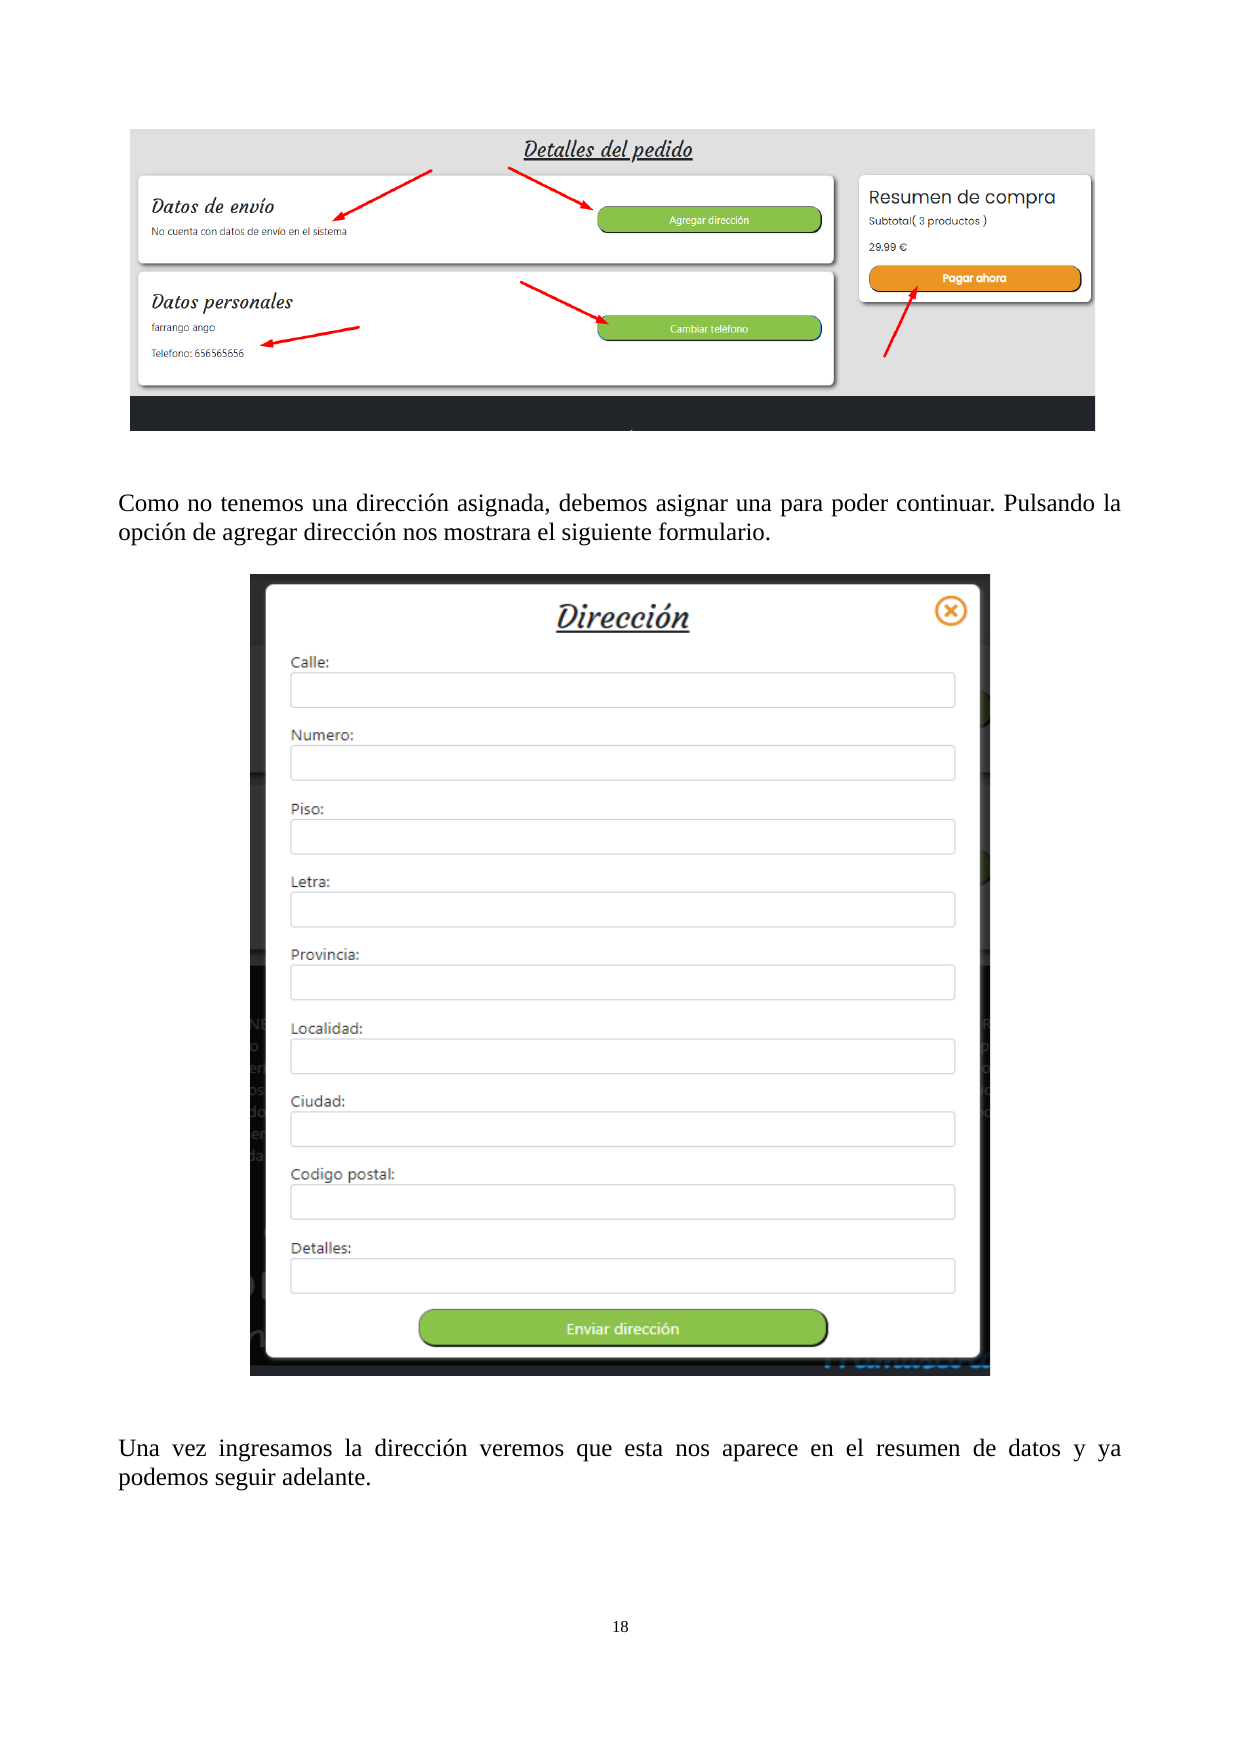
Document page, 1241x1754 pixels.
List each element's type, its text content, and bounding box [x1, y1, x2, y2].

picture [250, 574, 991, 1376]
text Como no tenemos una dirección asignada, debemos asignar una para poder continuar. Pulsando la opción de agregar dirección nos mostrara el siguiente formulario. [118, 488, 1122, 546]
picture [130, 129, 1096, 431]
text Una vez ingresamos la dirección veremos que esta nos aparece en el resumen de datos y ya podemos seguir adelante. [118, 1433, 1122, 1491]
